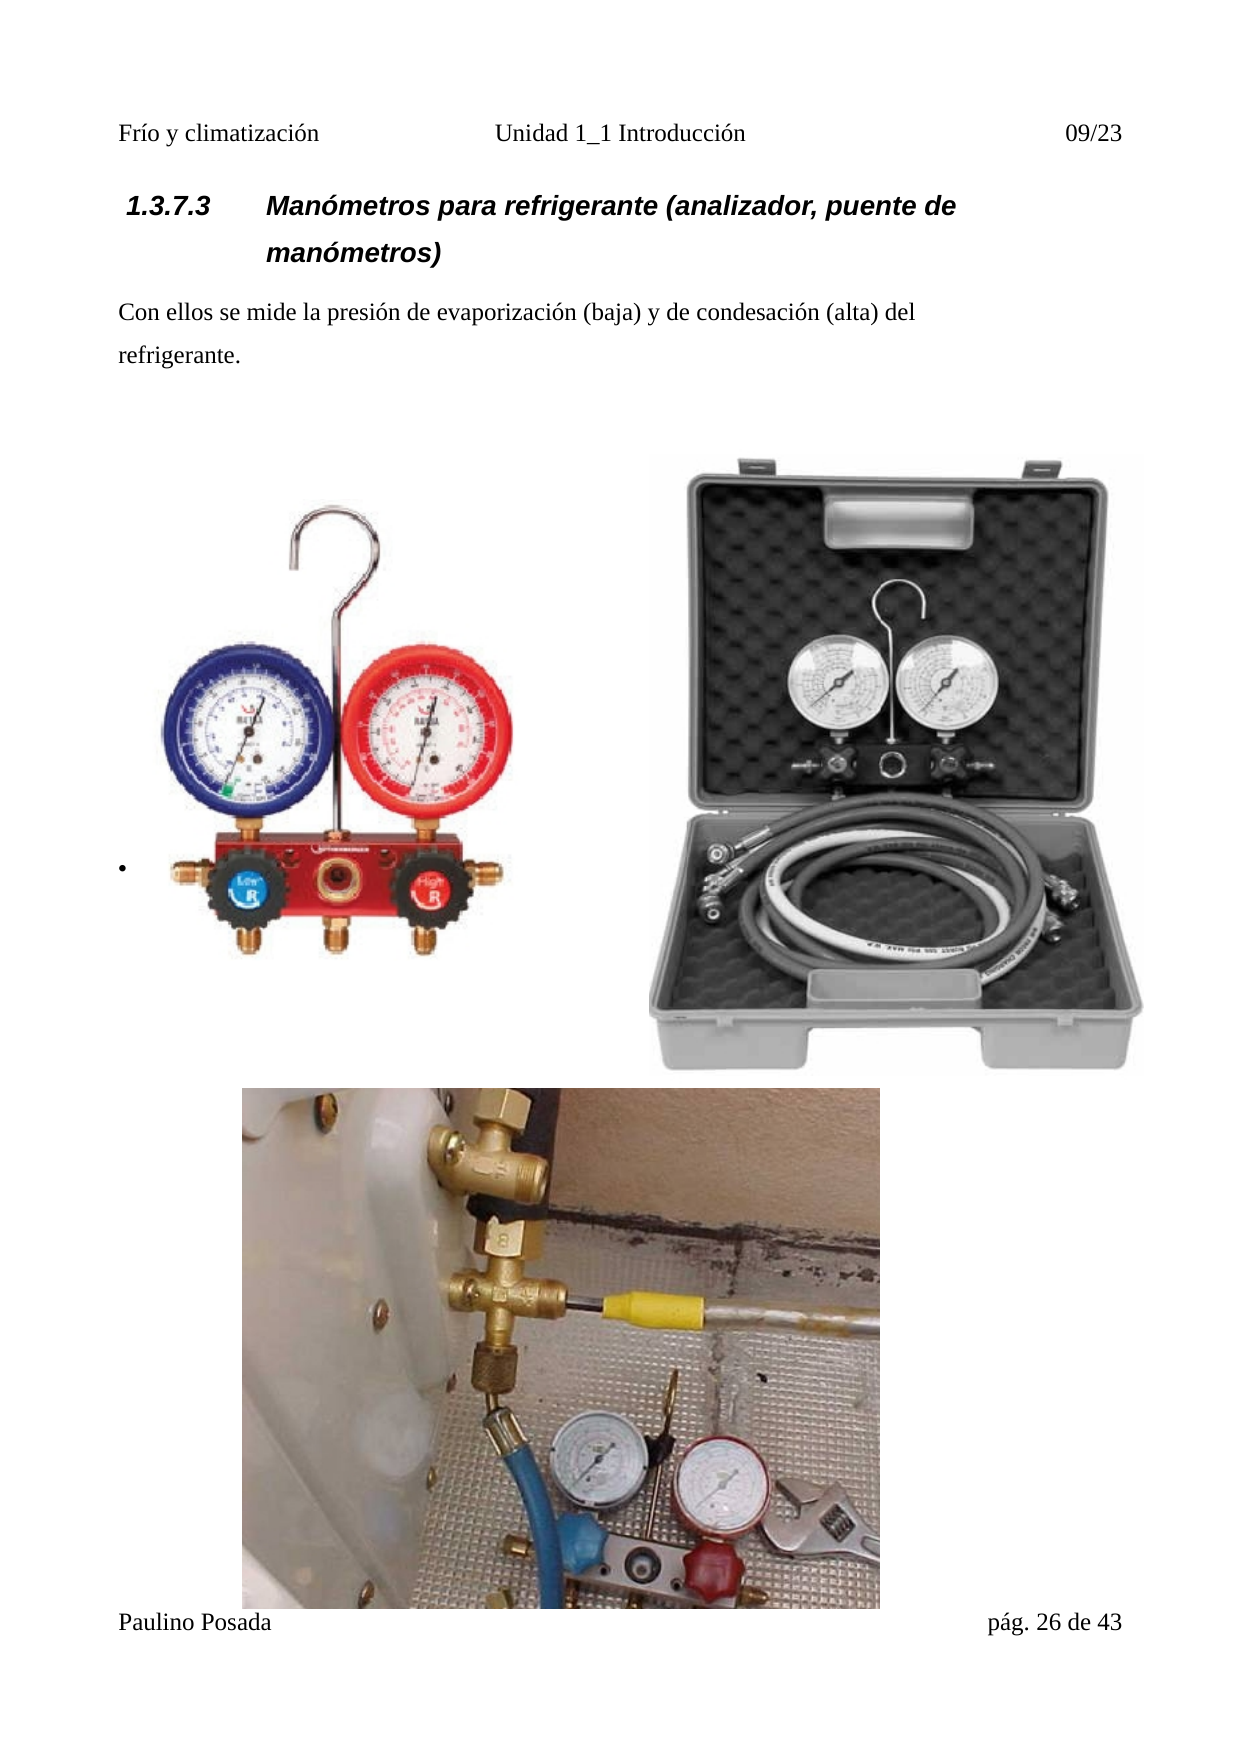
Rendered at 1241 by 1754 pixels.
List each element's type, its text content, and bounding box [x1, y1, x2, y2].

picture [242, 1088, 880, 1609]
picture [144, 499, 524, 961]
text refrigerante. [118, 340, 1122, 369]
subtitle Manómetros para refrigerante (analizador, puente de manómetros) [118, 189, 1122, 268]
picture [649, 440, 1144, 1086]
text Con ellos se mide la presión de evaporización (baja) y de condesación (alta) del [118, 297, 1122, 326]
